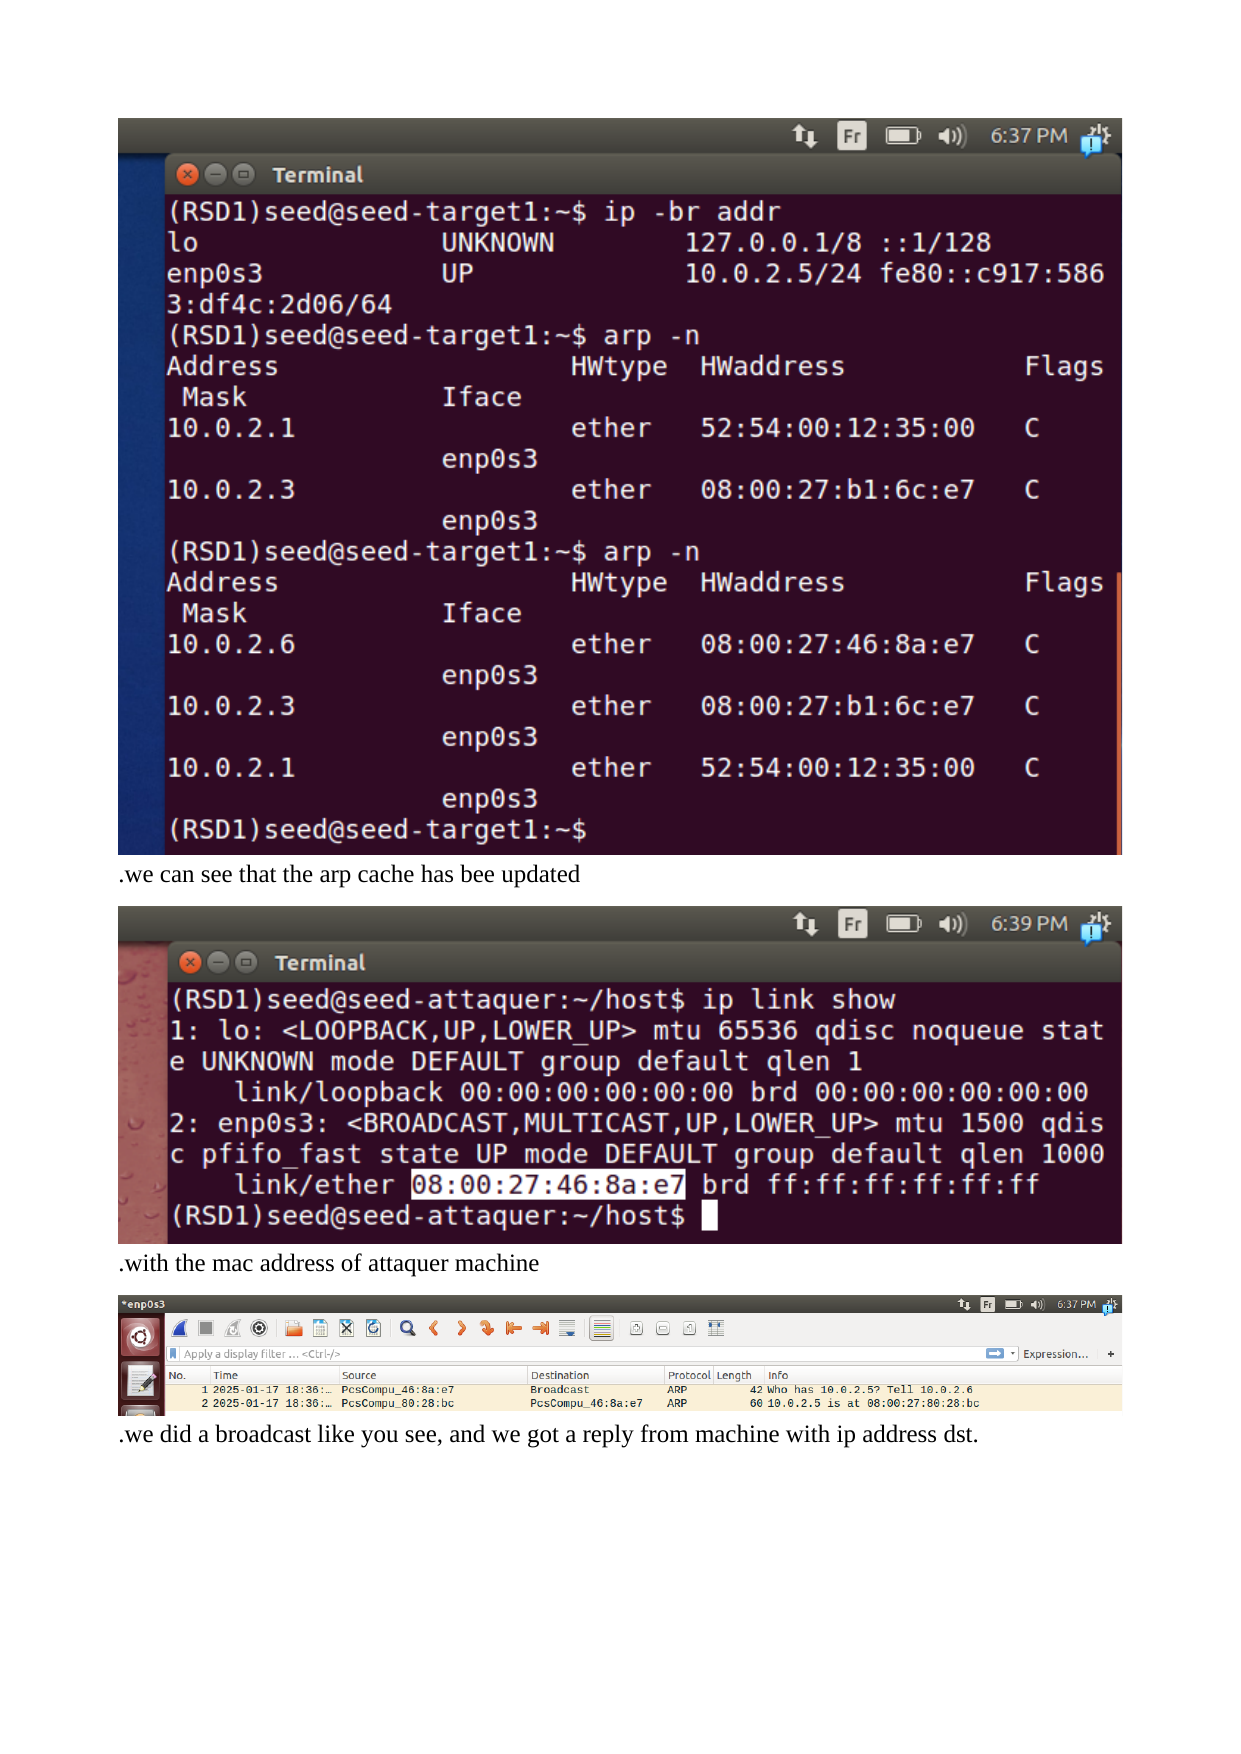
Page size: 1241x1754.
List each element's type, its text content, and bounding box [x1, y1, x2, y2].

text .with the mac address of attaquer machine [118, 1244, 1122, 1276]
picture [118, 118, 1123, 855]
text .we can see that the arp cache has bee updated [118, 855, 1122, 887]
picture [118, 906, 1123, 1244]
text .we did a broadcast like you see, and we got a reply from machine with ip address dst. [118, 1416, 1122, 1448]
picture [118, 1295, 1123, 1416]
